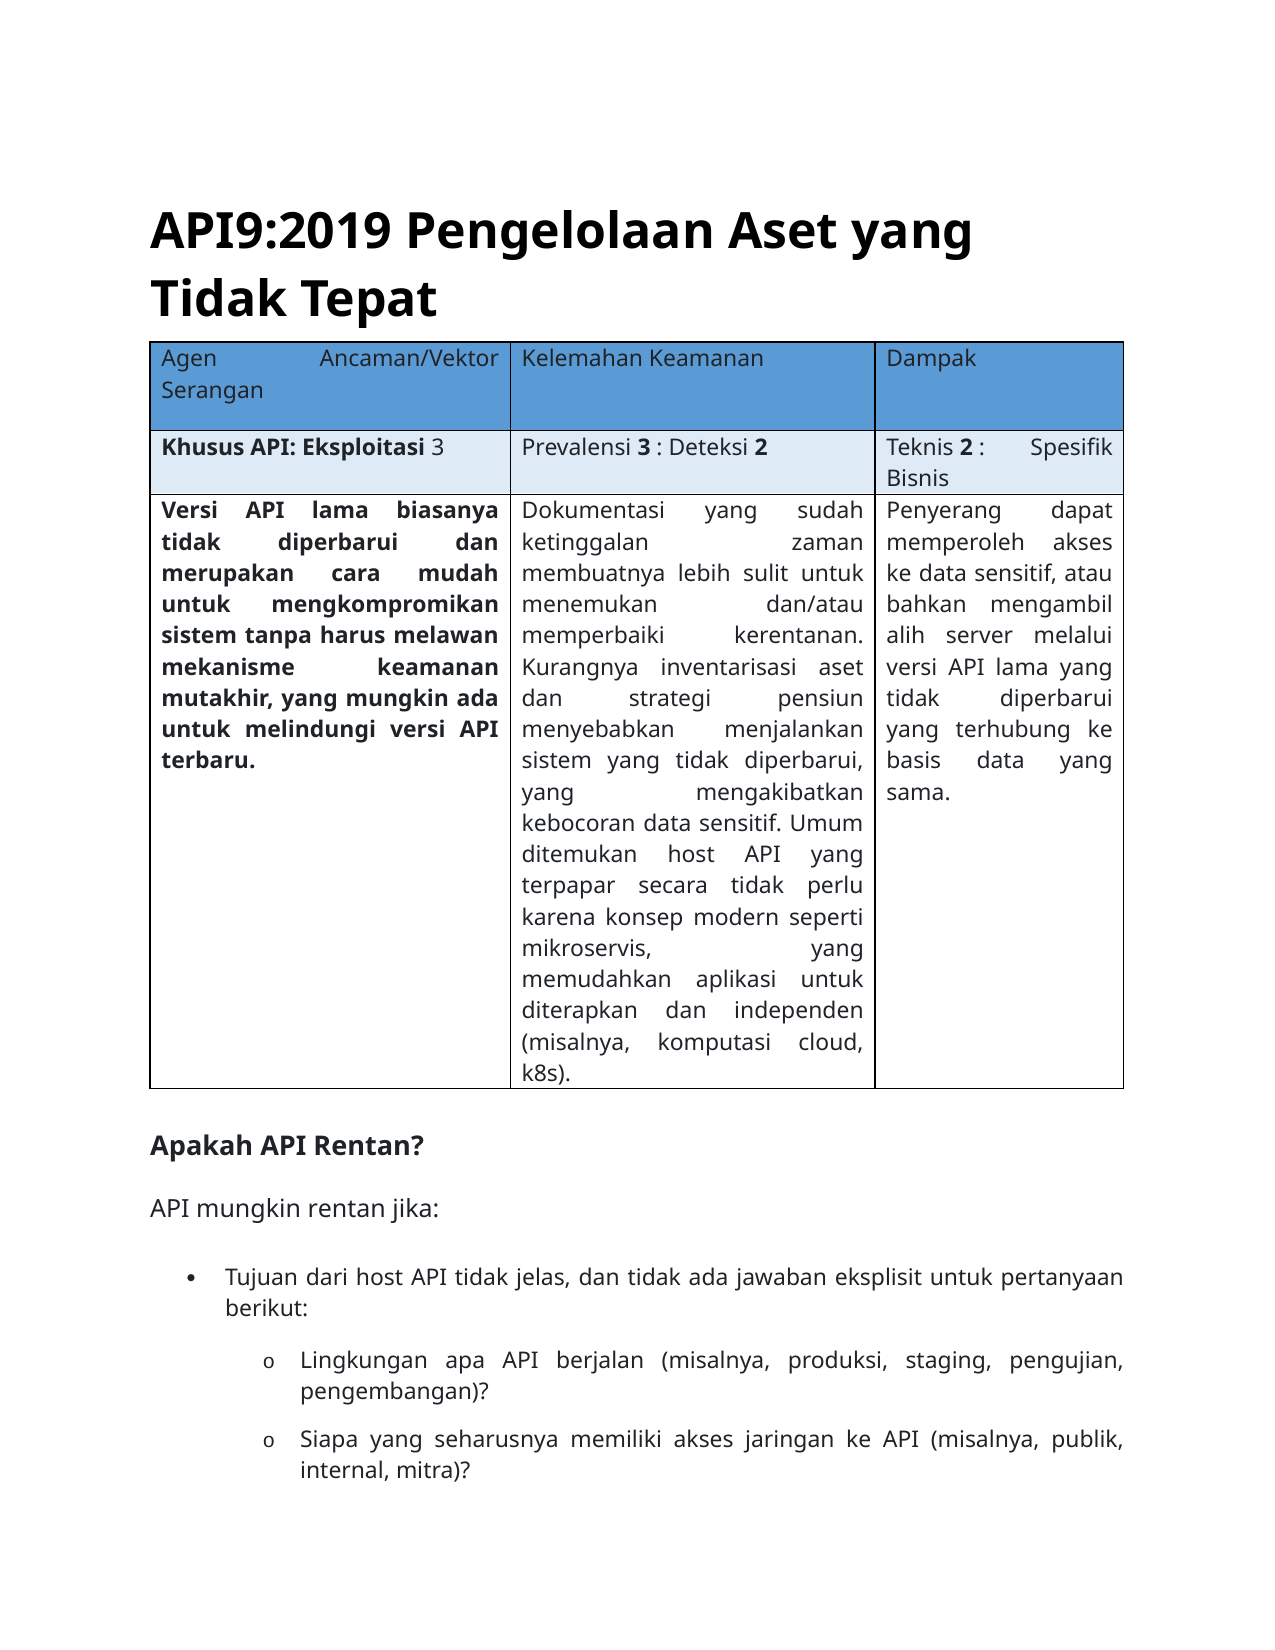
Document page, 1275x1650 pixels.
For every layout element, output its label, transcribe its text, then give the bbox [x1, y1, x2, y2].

table_cell Khusus API: Eksploitasi 3 [151, 431, 510, 493]
subtitle API9:2019 Pengelolaan Aset yang Tidak Tepat [150, 195, 1125, 331]
table_cell Penyerang dapat memperoleh akses ke data sensitif, atau bahkan mengambil alih server melalui versi API lama yang tidak diperbarui yang terhubung ke basis data yang sama. [876, 495, 1123, 1088]
list Siapa yang seharusnya memiliki akses jaringan ke API (misalnya, publik, internal, mitra)? [262, 1423, 1125, 1486]
text API mungkin rentan jika: [150, 1191, 1125, 1225]
table_cell Dokumentasi yang sudah ketinggalan zaman membuatnya lebih sulit untuk menemukan dan/atau memperbaiki kerentanan. Kurangnya inventarisasi aset dan strategi pensiun menyebabkan menjalankan sistem yang tidak diperbarui, yang mengakibatkan kebocoran data sensitif. Umum ditemukan host API yang terpapar secara tidak perlu karena konsep modern seperti mikroservis, yang memudahkan aplikasi untuk diterapkan dan independen (misalnya, komputasi cloud, k8s). [511, 495, 874, 1088]
table_header Kelemahan Keamanan [511, 343, 874, 430]
list Tujuan dari host API tidak jelas, dan tidak ada jawaban eksplisit untuk pertanyaan berikut: [187, 1261, 1125, 1323]
table_cell Versi API lama biasanya tidak diperbarui dan merupakan cara mudah untuk mengkompromikan sistem tanpa harus melawan mekanisme keamanan mutakhir, yang mungkin ada untuk melindungi versi API terbaru. [151, 495, 510, 1088]
table_cell Teknis 2 : Spesifik Bisnis [876, 431, 1123, 493]
list Lingkungan apa API berjalan (misalnya, produksi, staging, pengujian, pengembangan)? [262, 1344, 1125, 1406]
table_cell Prevalensi 3 : Deteksi 2 [511, 431, 874, 493]
subtitle Apakah API Rentan? [150, 1127, 1125, 1164]
table_header Dampak [876, 343, 1123, 430]
table_header Agen Ancaman/Vektor Serangan [151, 343, 510, 430]
